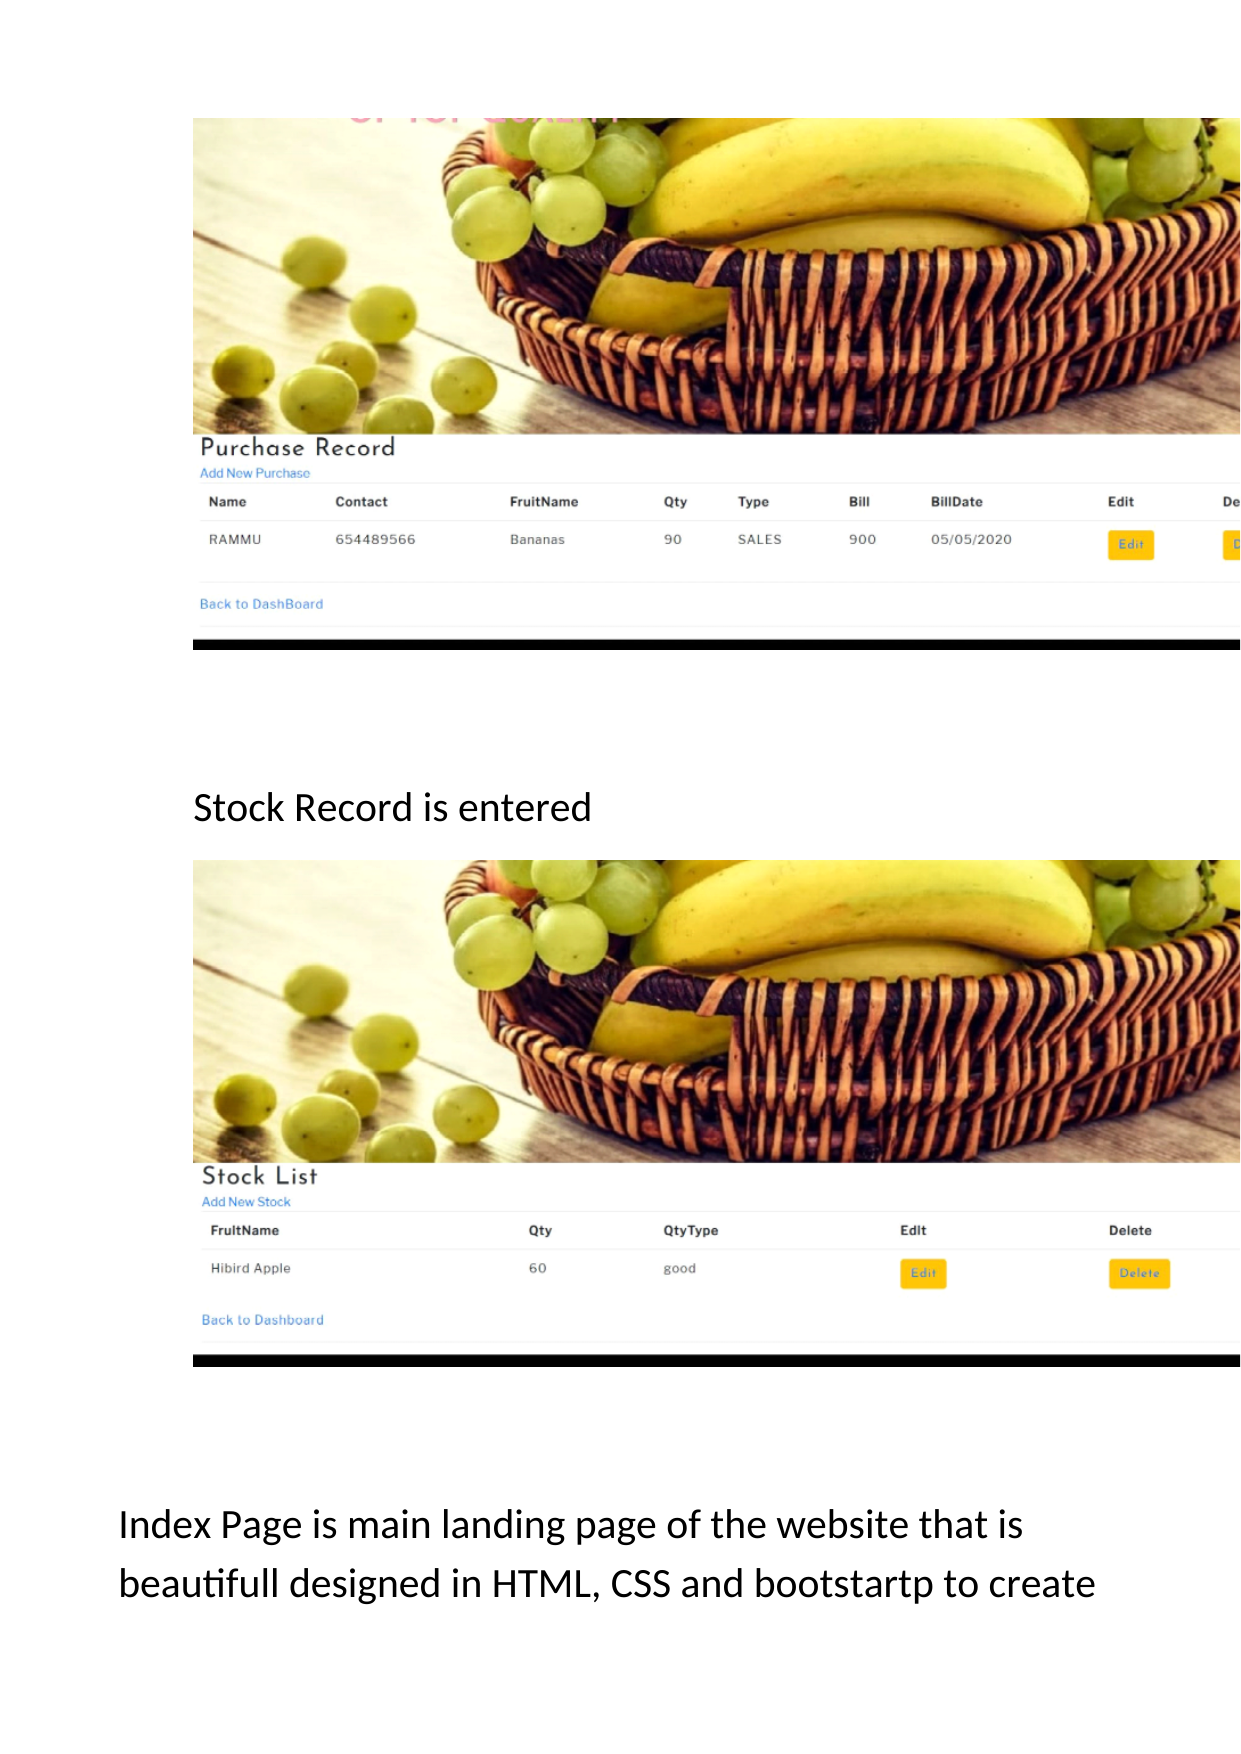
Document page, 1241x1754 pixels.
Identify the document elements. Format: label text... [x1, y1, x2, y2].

text Stock Record is entered [118, 781, 1122, 832]
text Index Page is main landing page of the website that is beautifull designed in HTML, CSS and bootstartp to create [118, 1498, 1122, 1607]
